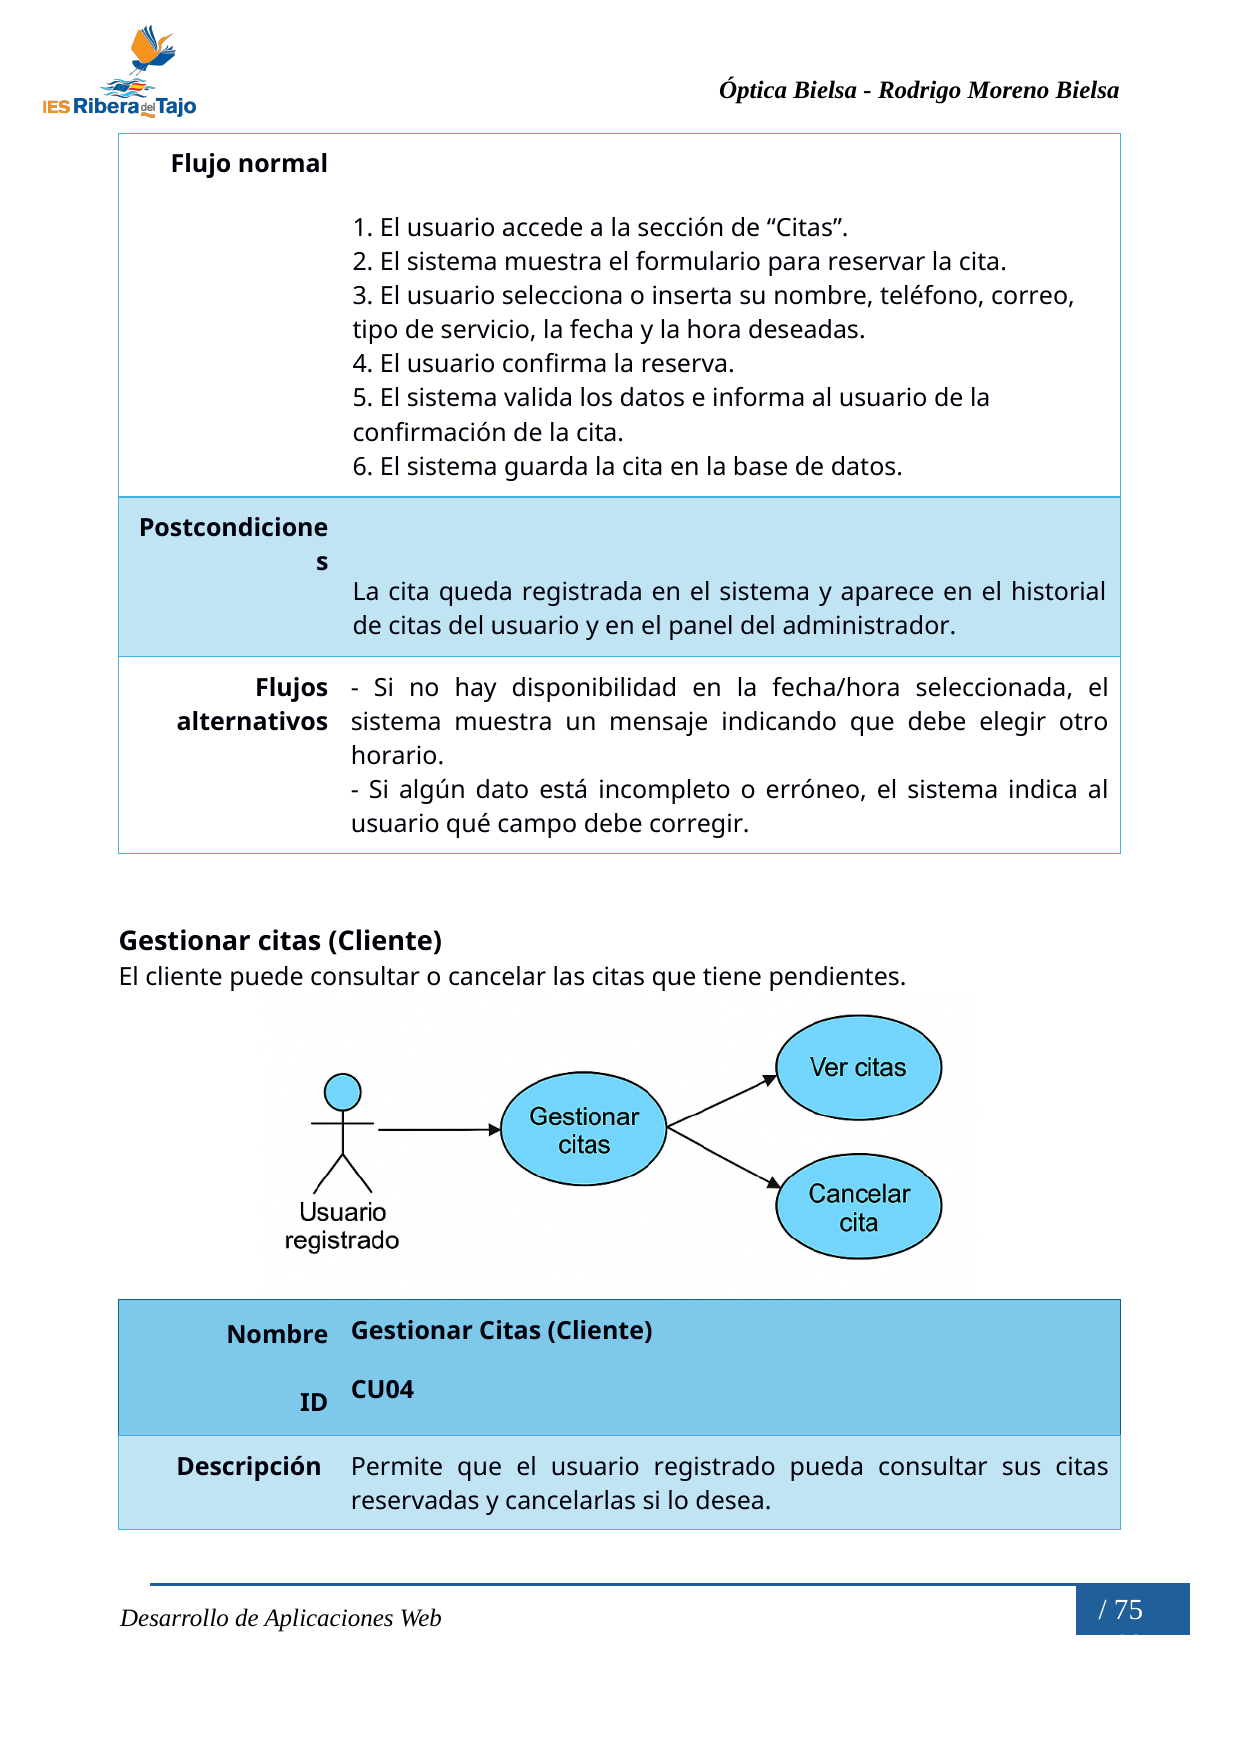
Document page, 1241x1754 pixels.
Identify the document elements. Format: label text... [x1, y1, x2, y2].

table_cell [339, 134, 351, 496]
table_header 1. El usuario accede a la sección de “Citas”. 2. El sistema muestra el formulario para reservar la cita. 3. El usuario selecciona o inserta su nombre, teléfono, correo, tipo de servicio, la fecha y la hora deseadas. 4. El usuario confirma la reserva. 5. El sistema valida los datos e informa al usuario de la confirmación de la cita. 6. El sistema guarda la cita en la base de datos. [351, 196, 1109, 496]
table_cell [339, 498, 351, 656]
table_cell Flujos alternativos [119, 657, 339, 852]
table_header [351, 498, 361, 560]
table_header [351, 134, 361, 196]
table_header Gestionar Citas (Cliente) CU04 [339, 1300, 1120, 1435]
table_cell [361, 498, 1120, 656]
table_header La cita queda registrada en el sistema y aparece en el historial de citas del usuario y en el panel del administrador. [351, 560, 1109, 656]
table_cell Postcondiciones [119, 498, 339, 656]
table_cell Permite que el usuario registrado pueda consultar sus citas reservadas y cancelarlas si lo desea. [339, 1436, 1120, 1529]
table_cell - Si no hay disponibilidad en la fecha/hora seleccionada, el sistema muestra un mensaje indicando que debe elegir otro horario. - Si algún dato está incompleto o erróneo, el sistema indica al usuario qué campo debe corregir. [339, 657, 1120, 852]
table_header Nombre ID [119, 1300, 339, 1435]
text Gestionar citas (Cliente) [118, 922, 1122, 958]
table_cell [361, 134, 1120, 496]
table_cell Descripción [119, 1436, 339, 1529]
text El cliente puede consultar o cancelar las citas que tiene pendientes. [118, 958, 1122, 992]
table_cell Flujo normal [119, 134, 339, 496]
